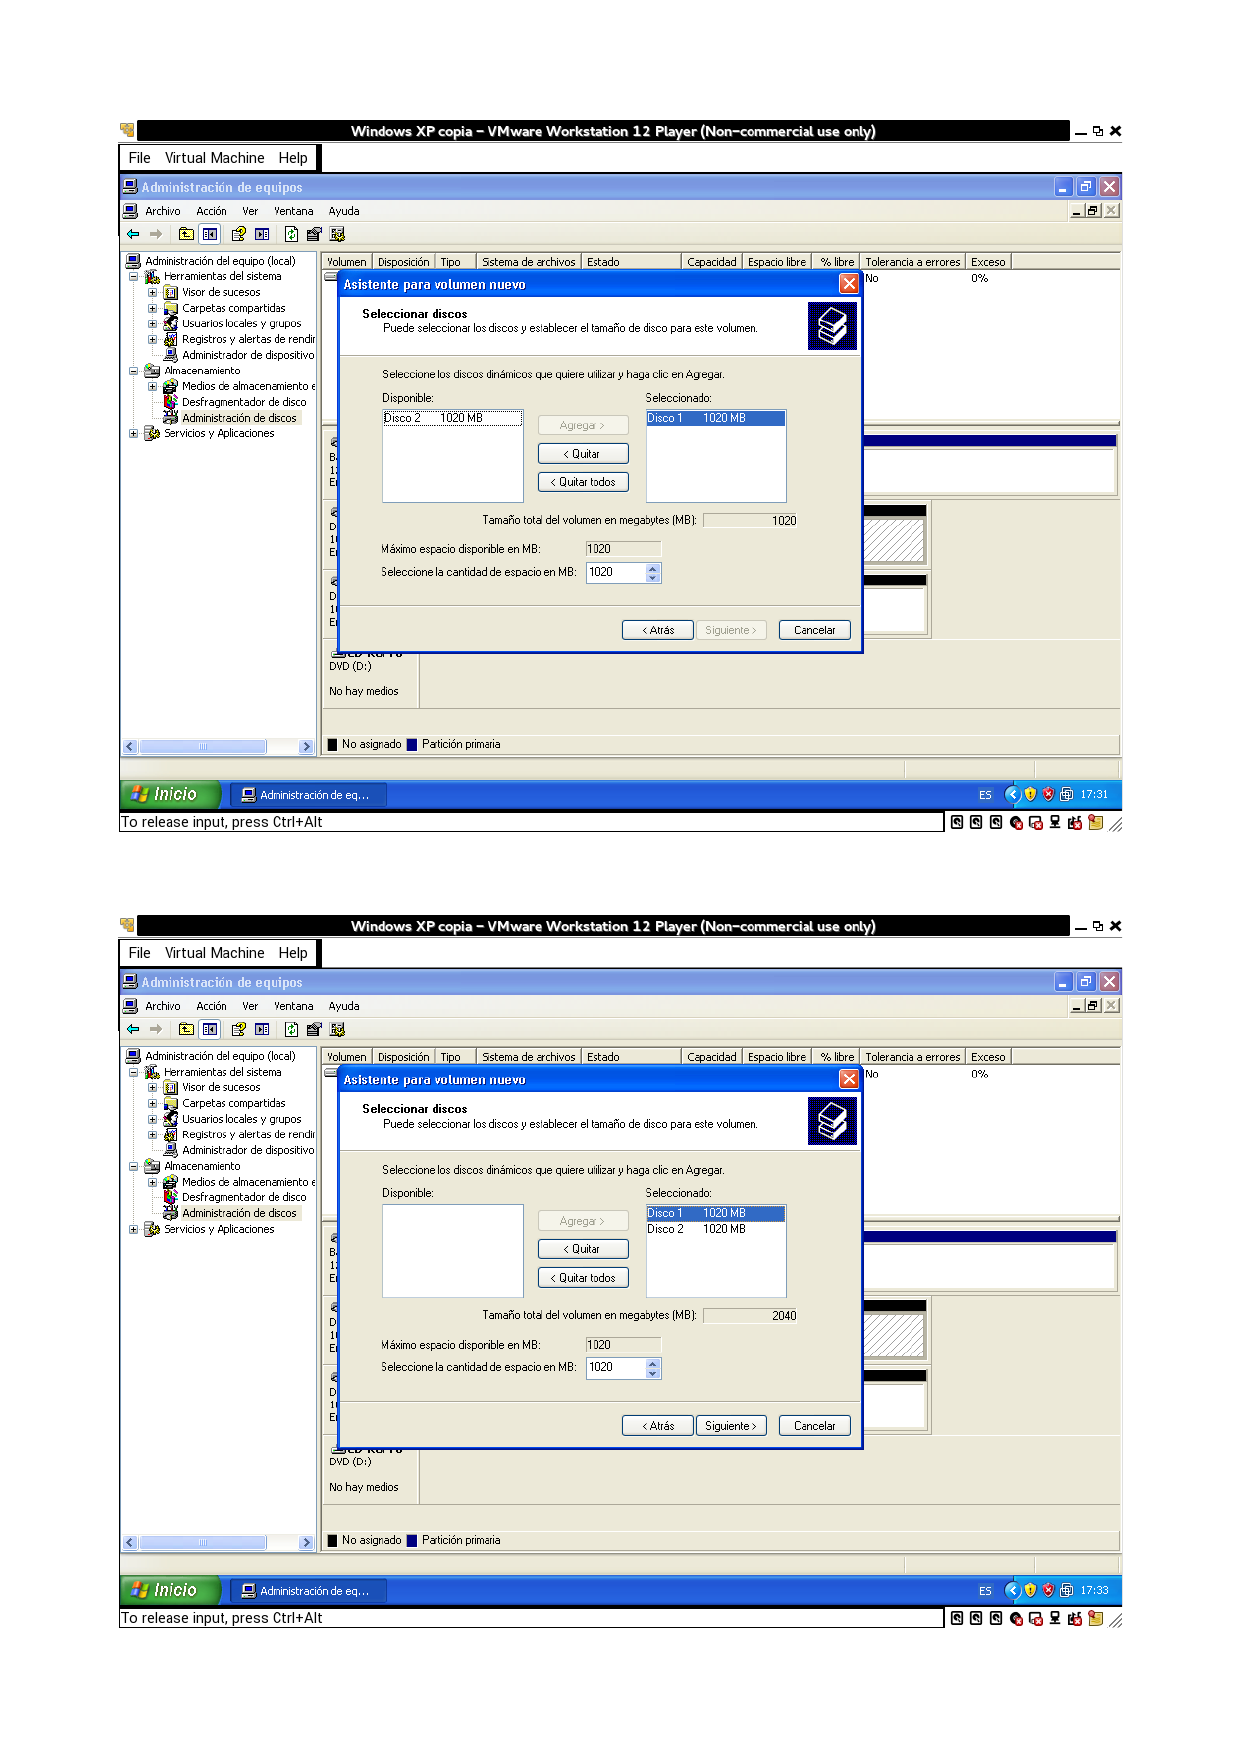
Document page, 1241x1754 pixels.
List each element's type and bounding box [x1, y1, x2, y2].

picture [118, 118, 1123, 832]
picture [118, 913, 1123, 1628]
